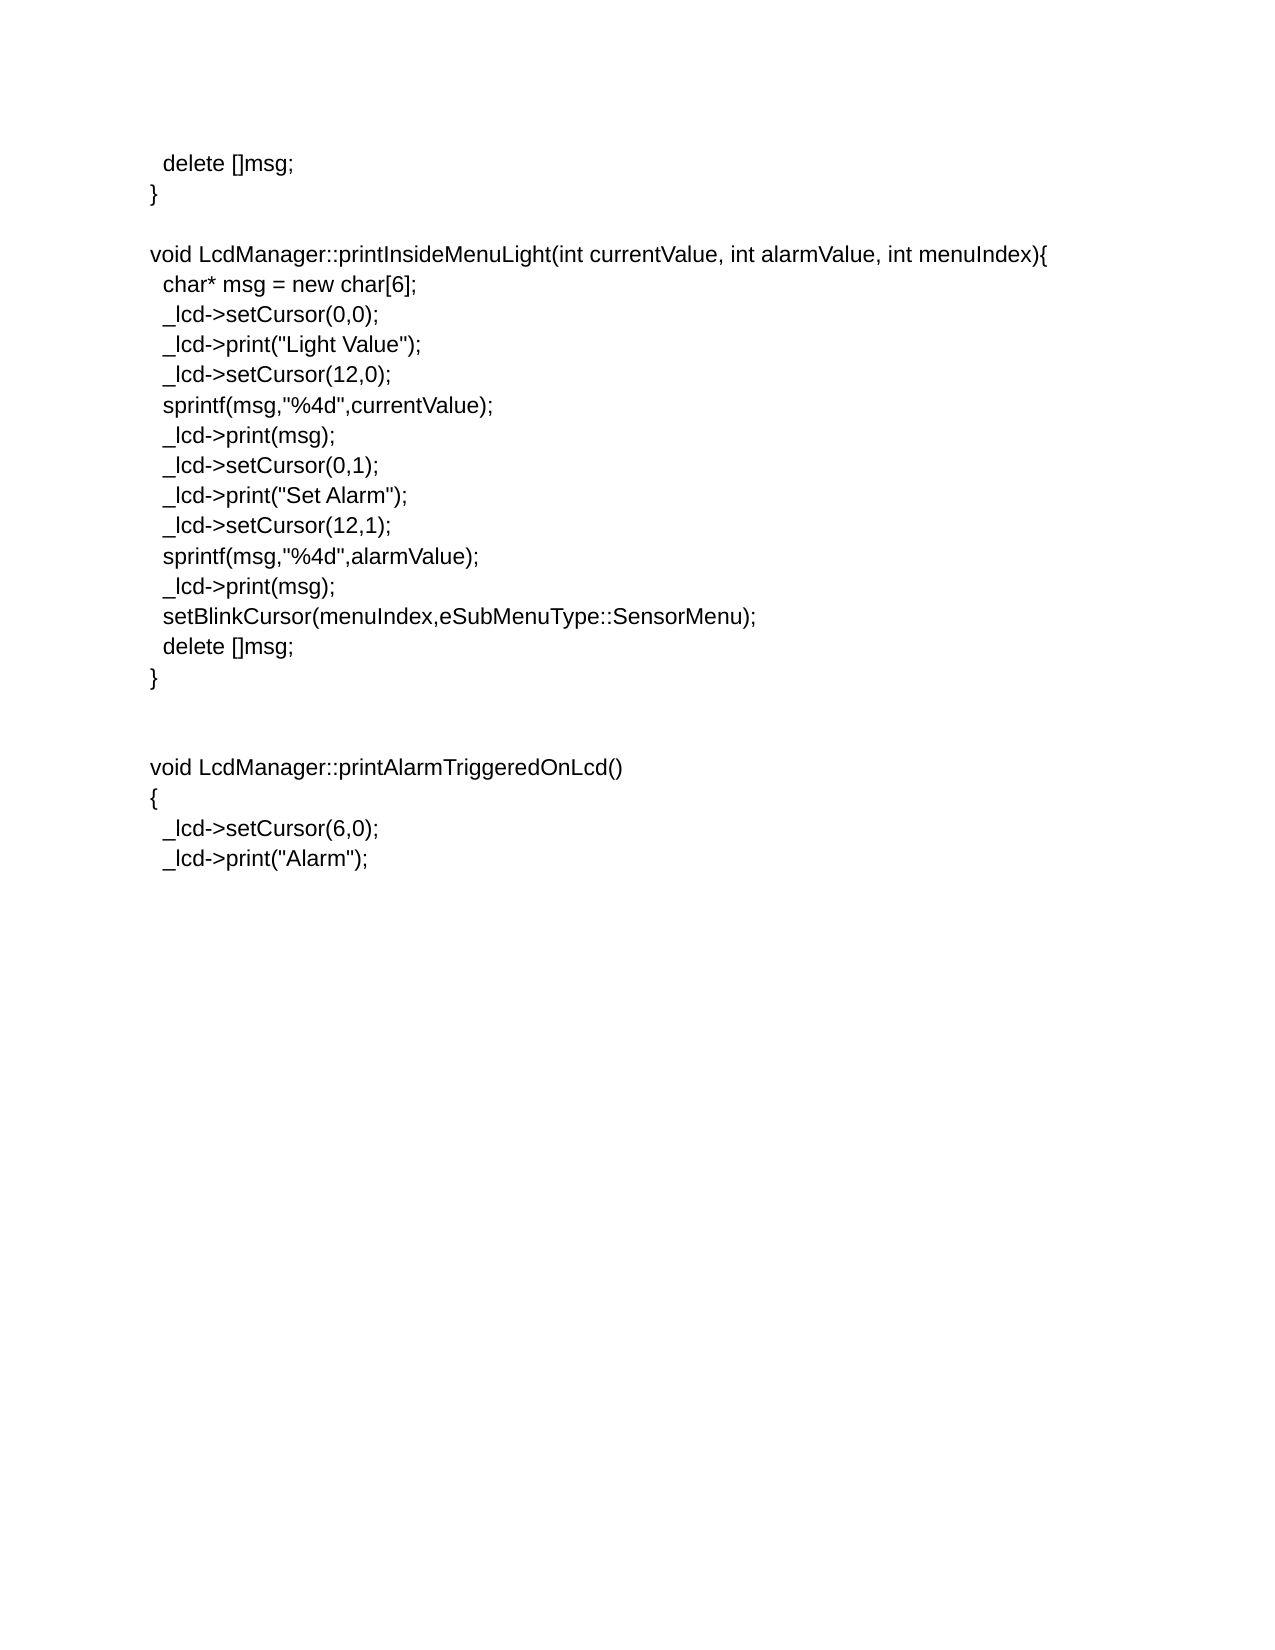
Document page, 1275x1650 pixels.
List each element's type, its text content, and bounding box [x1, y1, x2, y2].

text _lcd->print(msg); [150, 573, 1125, 599]
text delete []msg; [150, 150, 1125, 176]
text _lcd->print("Set Alarm"); [150, 482, 1125, 509]
text } [150, 663, 1125, 690]
text sprintf(msg,"%4d",currentValue); [150, 392, 1125, 418]
text setBlinkCursor(menuIndex,eSubMenuType::SensorMenu); [150, 603, 1125, 629]
text void LcdManager::printAlarmTriggeredOnLcd() [150, 754, 1125, 781]
text delete []msg; [150, 633, 1125, 660]
text _lcd->print(msg); [150, 422, 1125, 448]
text _lcd->print("Light Value"); [150, 331, 1125, 358]
text _lcd->setCursor(6,0); [150, 814, 1125, 841]
text void LcdManager::printInsideMenuLight(int currentValue, int alarmValue, int menuIndex){ [150, 241, 1125, 267]
text { [150, 784, 1125, 811]
text _lcd->setCursor(0,0); [150, 301, 1125, 327]
text _lcd->setCursor(0,1); [150, 452, 1125, 478]
text } [150, 180, 1125, 207]
text _lcd->print("Alarm"); [150, 845, 1125, 871]
text _lcd->setCursor(12,0); [150, 361, 1125, 388]
text sprintf(msg,"%4d",alarmValue); [150, 543, 1125, 569]
text _lcd->setCursor(12,1); [150, 512, 1125, 539]
text char* msg = new char[6]; [150, 271, 1125, 297]
